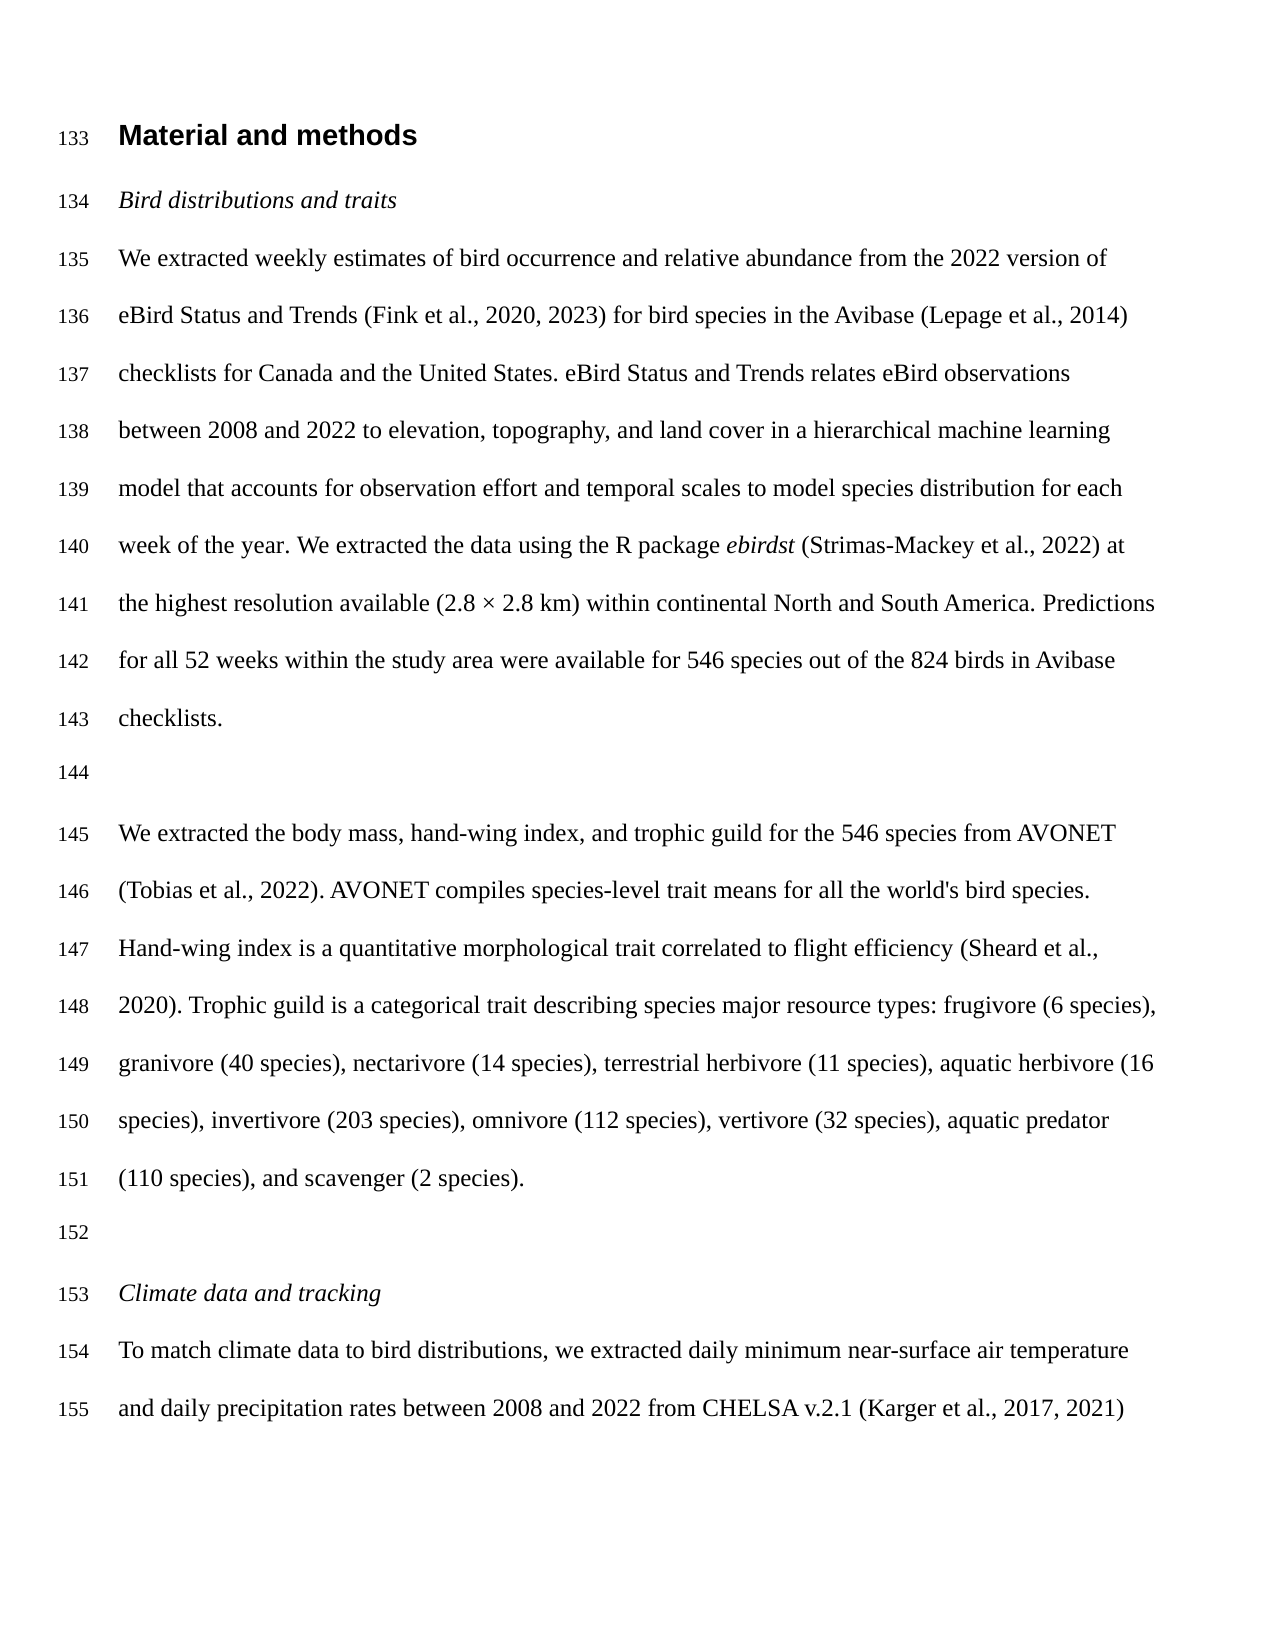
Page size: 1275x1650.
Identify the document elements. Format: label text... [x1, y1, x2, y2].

text We extracted weekly estimates of bird occurrence and relative abundance from the 2022 version of eBird Status and Trends (Fink et al., 2020, 2023) for bird species in the Avibase (Lepage et al., 2014) checklists for Canada and the United States. eBird Status and Trends relates eBird observations between 2008 and 2022 to elevation, topography, and land cover in a hierarchical machine learning model that accounts for observation effort and temporal scales to model species distribution for each week of the year. We extracted the data using the R package ebirdst (Strimas-Mackey et al., 2022) at the highest resolution available (2.8 × 2.8 km) within continental North and South America. Predictions for all 52 weeks within the study area were available for 546 species out of the 824 birds in Avibase checklists. [118, 243, 1157, 731]
text Bird distributions and traits [118, 185, 1157, 214]
subtitle Material and methods [118, 118, 1157, 152]
text Climate data and tracking [118, 1278, 1157, 1306]
text To match climate data to bird distributions, we extracted daily minimum near-surface air temperature and daily precipitation rates between 2008 and 2022 from CHELSA v.2.1 (Karger et al., 2017, 2021) [118, 1335, 1157, 1421]
text We extracted the body mass, hand-wing index, and trophic guild for the 546 species from AVONET (Tobias et al., 2022). AVONET compiles species-level trait means for all the world's bird species. Hand-wing index is a quantitative morphological trait correlated to flight efficiency (Sheard et al., 2020). Trophic guild is a categorical trait describing species major resource types: frugivore (6 species), granivore (40 species), nectarivore (14 species), terrestrial herbivore (11 species), aquatic herbivore (16 species), invertivore (203 species), omnivore (112 species), vertivore (32 species), aquatic predator (110 species), and scavenger (2 species). [118, 818, 1157, 1191]
